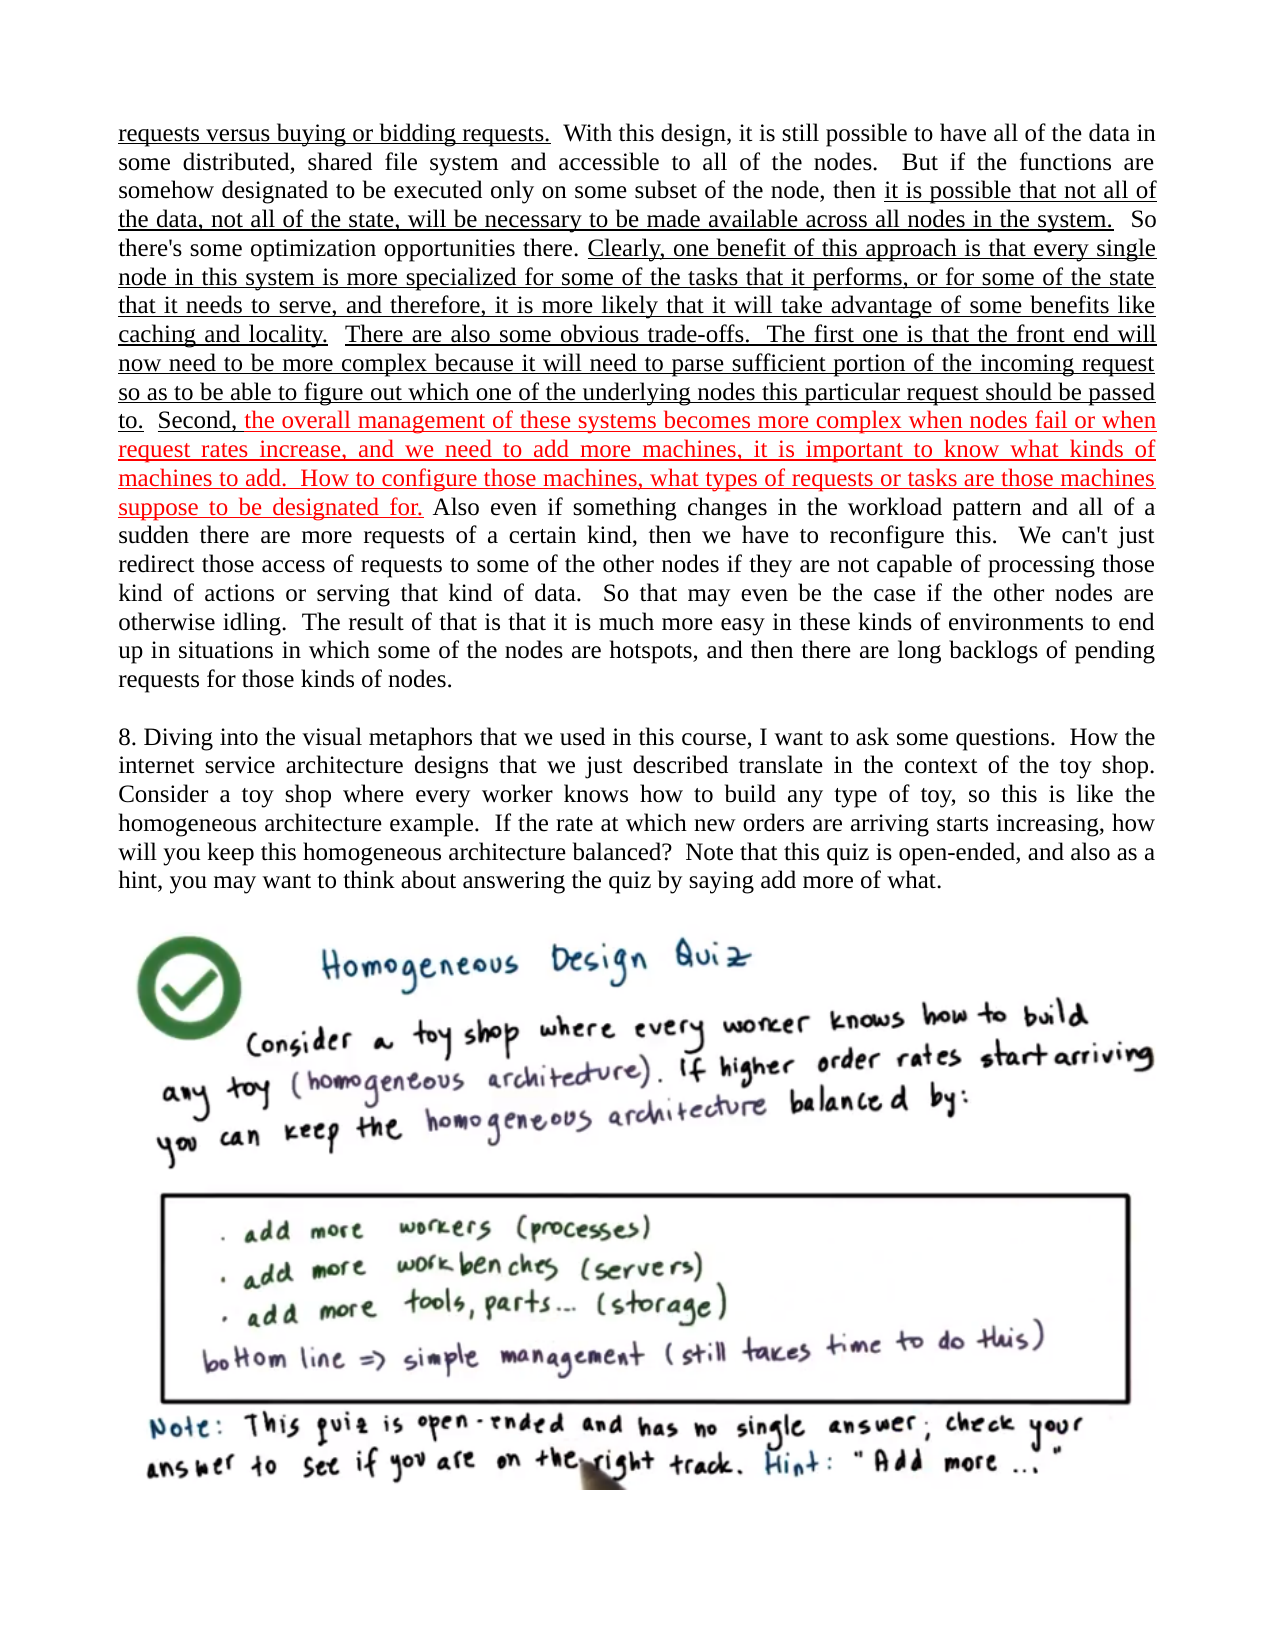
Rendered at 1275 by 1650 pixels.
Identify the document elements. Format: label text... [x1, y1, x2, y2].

text 8. Diving into the visual metaphors that we used in this course, I want to ask some questions. How the internet service architecture designs that we just described translate in the context of the toy shop. Consider a toy shop where every worker knows how to build any type of toy, so this is like the homogeneous architecture example. If the rate at which new orders are arriving starts increasing, how will you keep this homogeneous architecture balanced? Note that this quiz is open-ended, and also as a hint, you may want to think about answering the quiz by saying add more of what. [118, 722, 1157, 894]
text requests versus buying or bidding requests. With this design, it is still possible to have all of the data in some distributed, shared file system and accessible to all of the nodes. But if the functions are somehow designated to be executed only on some subset of the node, then it is possible that not all of the data, not all of the state, will be necessary to be made available across all nodes in the system. So there's some optimization opportunities there. Clearly, one benefit of this approach is that every single node in this system is more specialized for some of the tasks that it performs, or for some of the state that it needs to serve, and therefore, it is more likely that it will take advantage of some benefits like caching and locality. There are also some obvious trade-offs. The first one is that the front end will now need to be more complex because it will need to parse sufficient portion of the incoming request so as to be able to figure out which one of the underlying nodes this particular request should be passed to. Second, the overall management of these systems becomes more complex when nodes fail or when request rates increase, and we need to add more machines, it is important to know what kinds of machines to add. How to configure those machines, what types of requests or tasks are those machines suppose to be designated for. Also even if something changes in the workload pattern and all of a sudden there are more requests of a certain kind, then we have to reconfigure this. We can't just redirect those access of requests to some of the other nodes if they are not capable of processing those kind of actions or serving that kind of data. So that may even be the case if the other nodes are otherwise idling. The result of that is that it is much more easy in these kinds of environments to end up in situations in which some of the nodes are hotspots, and then there are long backlogs of pending requests for those kinds of nodes. [118, 118, 1157, 693]
picture [118, 923, 1157, 1490]
